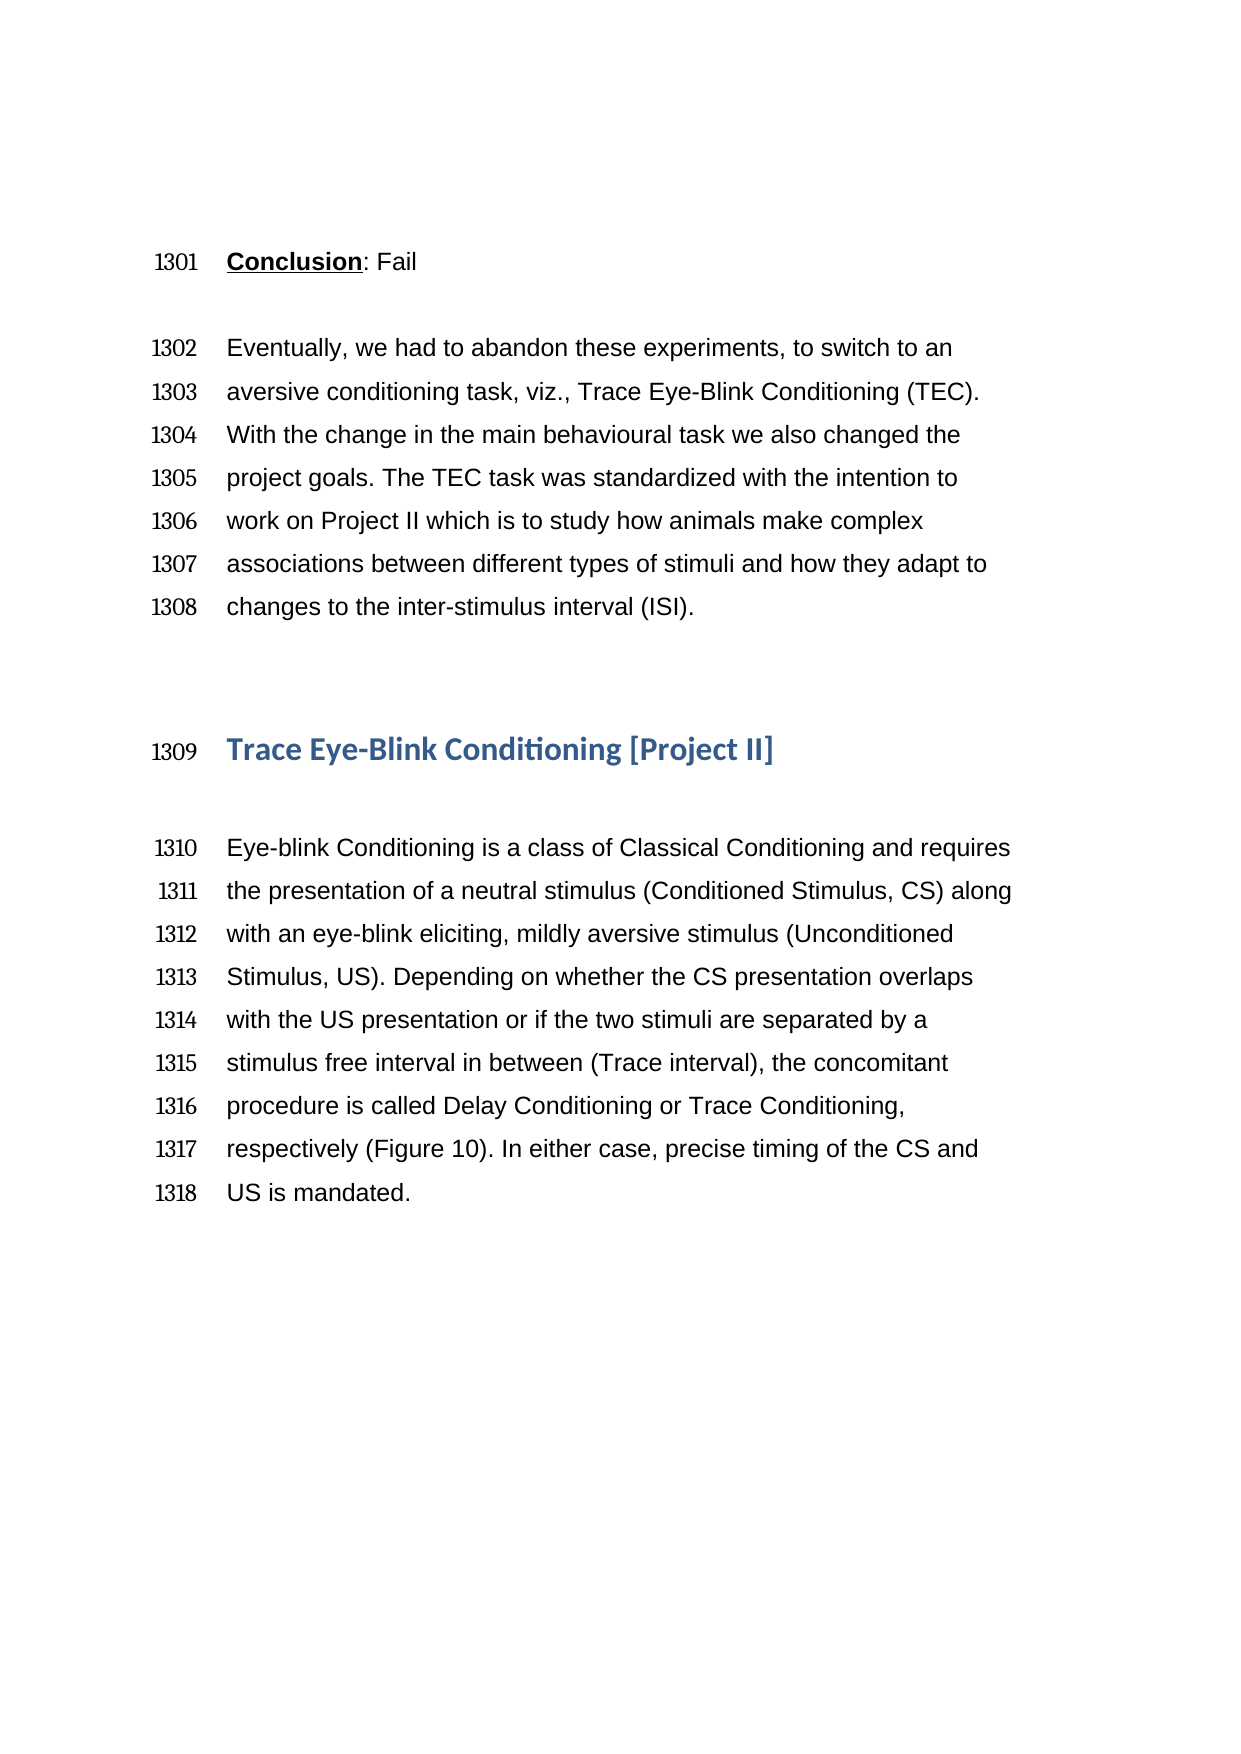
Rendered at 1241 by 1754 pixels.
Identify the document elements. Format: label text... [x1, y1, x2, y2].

subtitle Trace Eye-Blink Conditioning [Project II] [226, 728, 1014, 769]
text Conclusion: Fail [226, 247, 1014, 276]
text Eventually, we had to abandon these experiments, to switch to an aversive conditioning task, viz., Trace Eye-Blink Conditioning (TEC). With the change in the main behavioural task we also changed the project goals. The TEC task was standardized with the intention to work on Project II which is to study how animals make complex associations between different types of stimuli and how they adapt to changes to the inter-stimulus interval (ISI). [226, 333, 1014, 621]
text Eye-blink Conditioning is a class of Classical Conditioning and requires the presentation of a neutral stimulus (Conditioned Stimulus, CS) along with an eye-blink eliciting, mildly aversive stimulus (Unconditioned Stimulus, US). Depending on whether the CS presentation overlaps with the US presentation or if the two stimuli are separated by a stimulus free interval in between (Trace interval), the concomitant procedure is called Delay Conditioning or Trace Conditioning, respectively (Figure 10). In either case, precise timing of the CS and US is mandated. [226, 833, 1014, 1206]
